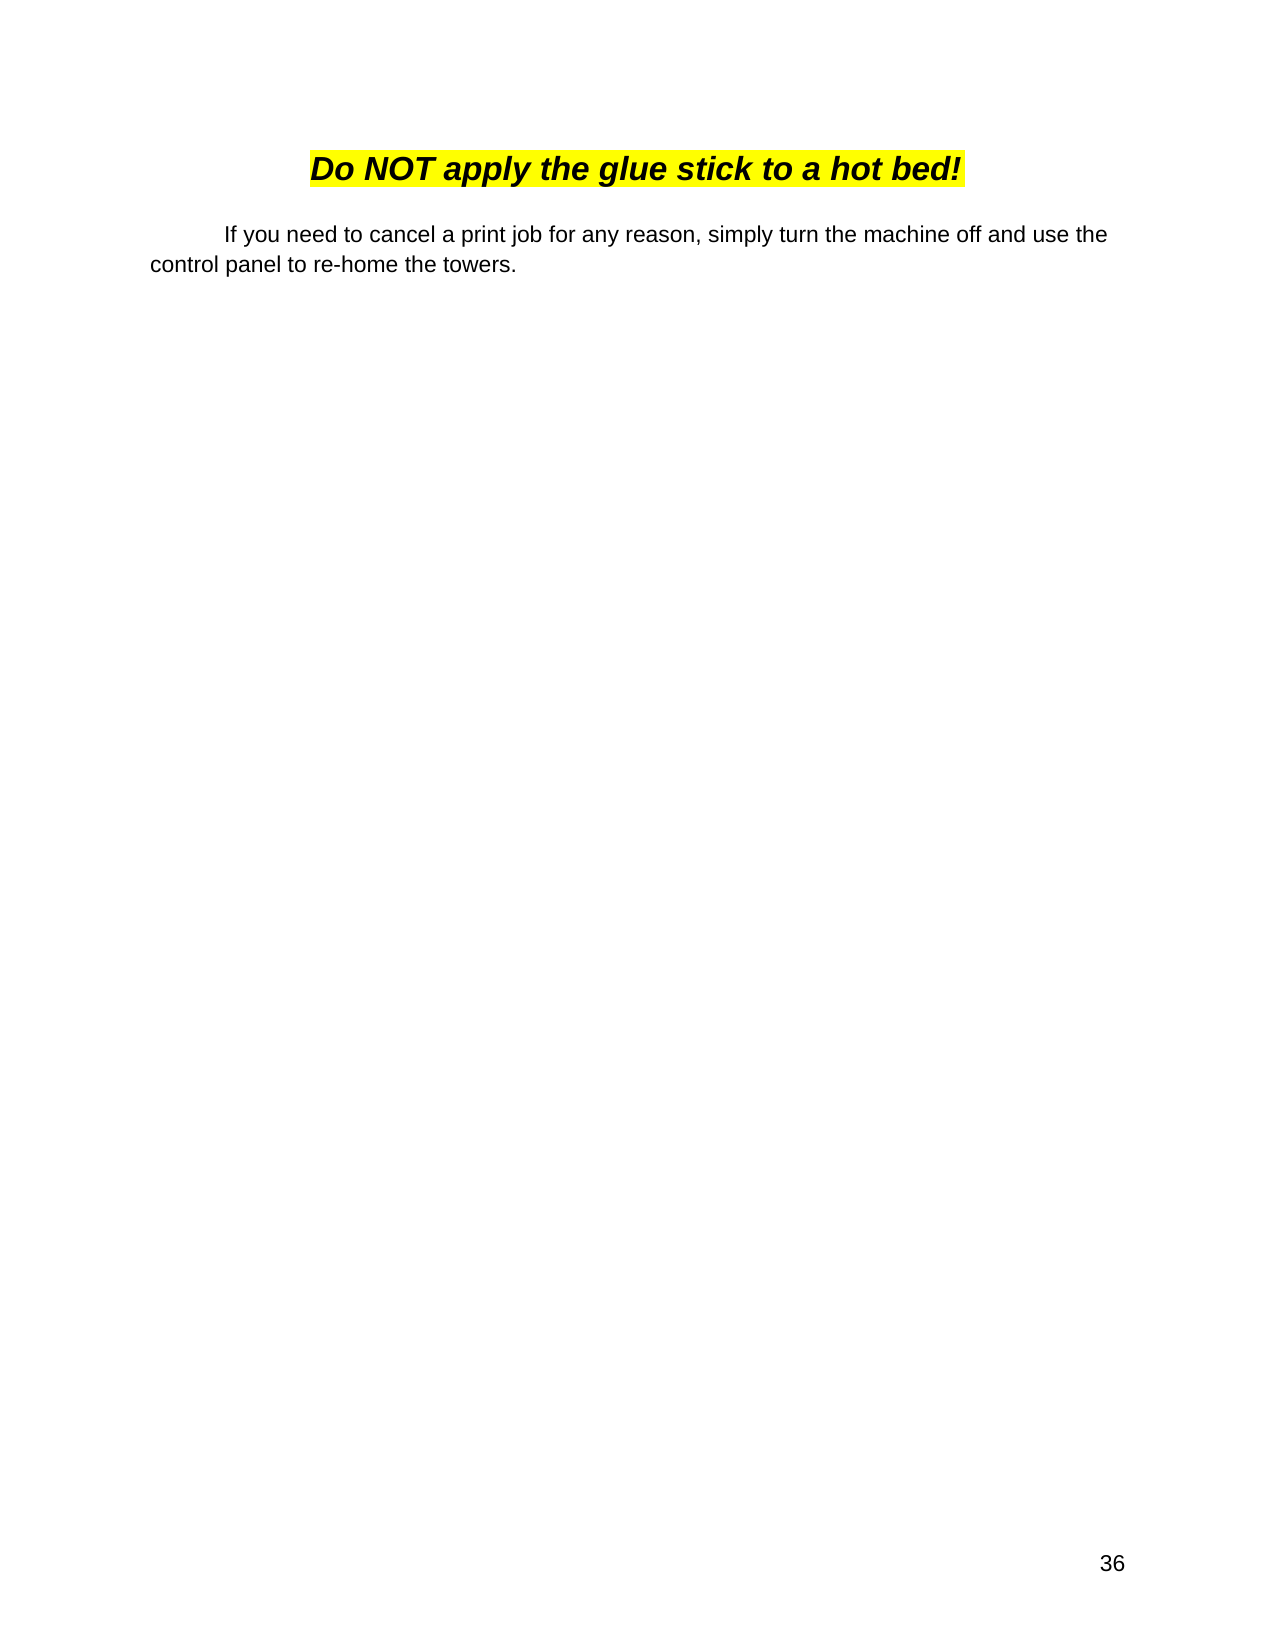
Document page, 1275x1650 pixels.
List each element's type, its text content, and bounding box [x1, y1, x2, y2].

text Do NOT apply the glue stick to a hot bed! [150, 150, 1125, 187]
text If you need to cancel a print job for any reason, simply turn the machine off and use the control panel to re-home the towers. [150, 222, 1125, 277]
